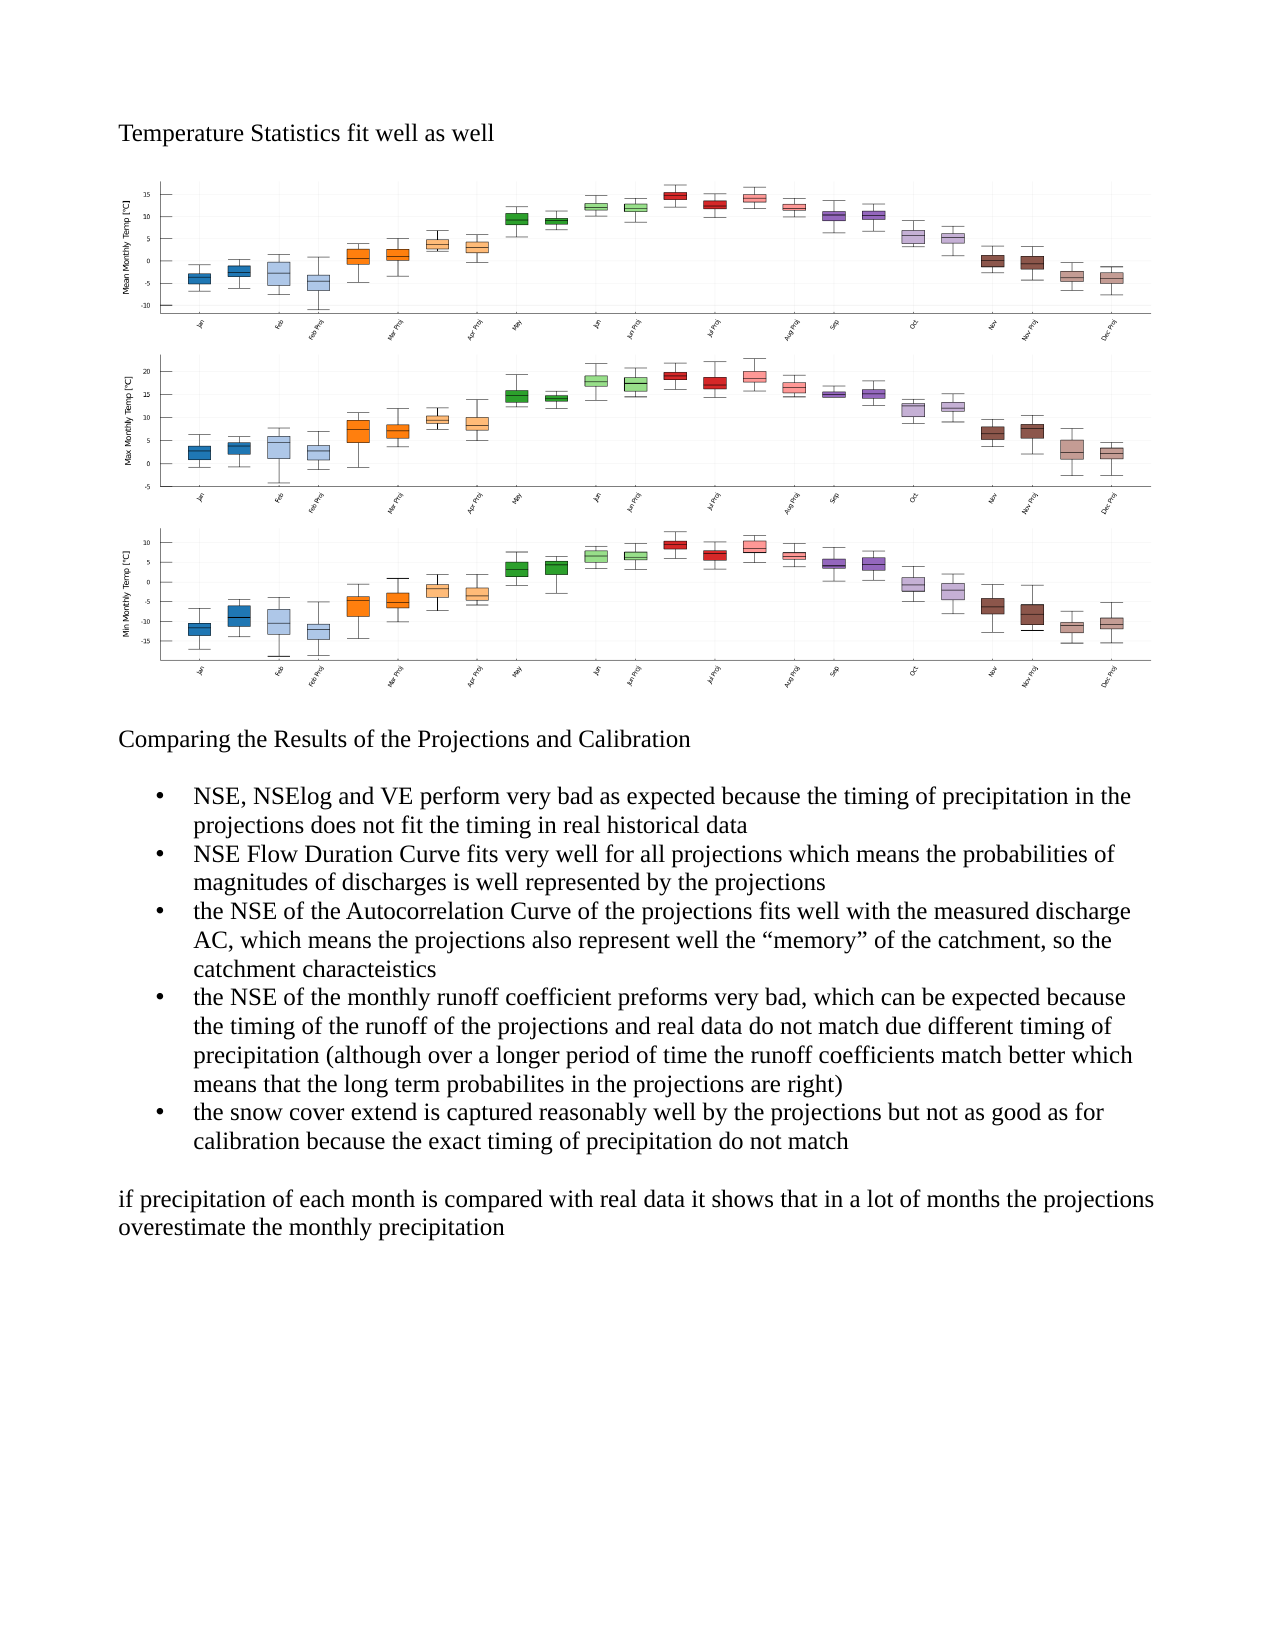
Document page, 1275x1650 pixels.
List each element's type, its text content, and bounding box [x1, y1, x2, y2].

list NSE Flow Duration Curve fits very well for all projections which means the probabilities of magnitudes of discharges is well represented by the projections [156, 839, 1157, 896]
text if precipitation of each month is compared with real data it shows that in a lot of months the projections overestimate the monthly precipitation [118, 1184, 1157, 1241]
picture [118, 175, 1157, 695]
list NSE, NSElog and VE perform very bad as expected because the timing of precipitation in the projections does not fit the timing in real historical data [156, 781, 1157, 839]
list the NSE of the monthly runoff coefficient preforms very bad, which can be expected because the timing of the runoff of the projections and real data do not match due different timing of precipitation (although over a longer period of time the runoff coefficients match better which means that the long term probabilites in the projections are right) [156, 982, 1157, 1097]
list the snow cover extend is captured reasonably well by the projections but not as good as for calibration because the exact timing of precipitation do not match [156, 1097, 1157, 1155]
text Temperature Statistics fit well as well [118, 118, 1157, 147]
list the NSE of the Autocorrelation Curve of the projections fits well with the measured discharge AC, which means the projections also represent well the “memory” of the catchment, so the catchment characteistics [156, 896, 1157, 982]
text Comparing the Results of the Projections and Calibration [118, 724, 1157, 752]
